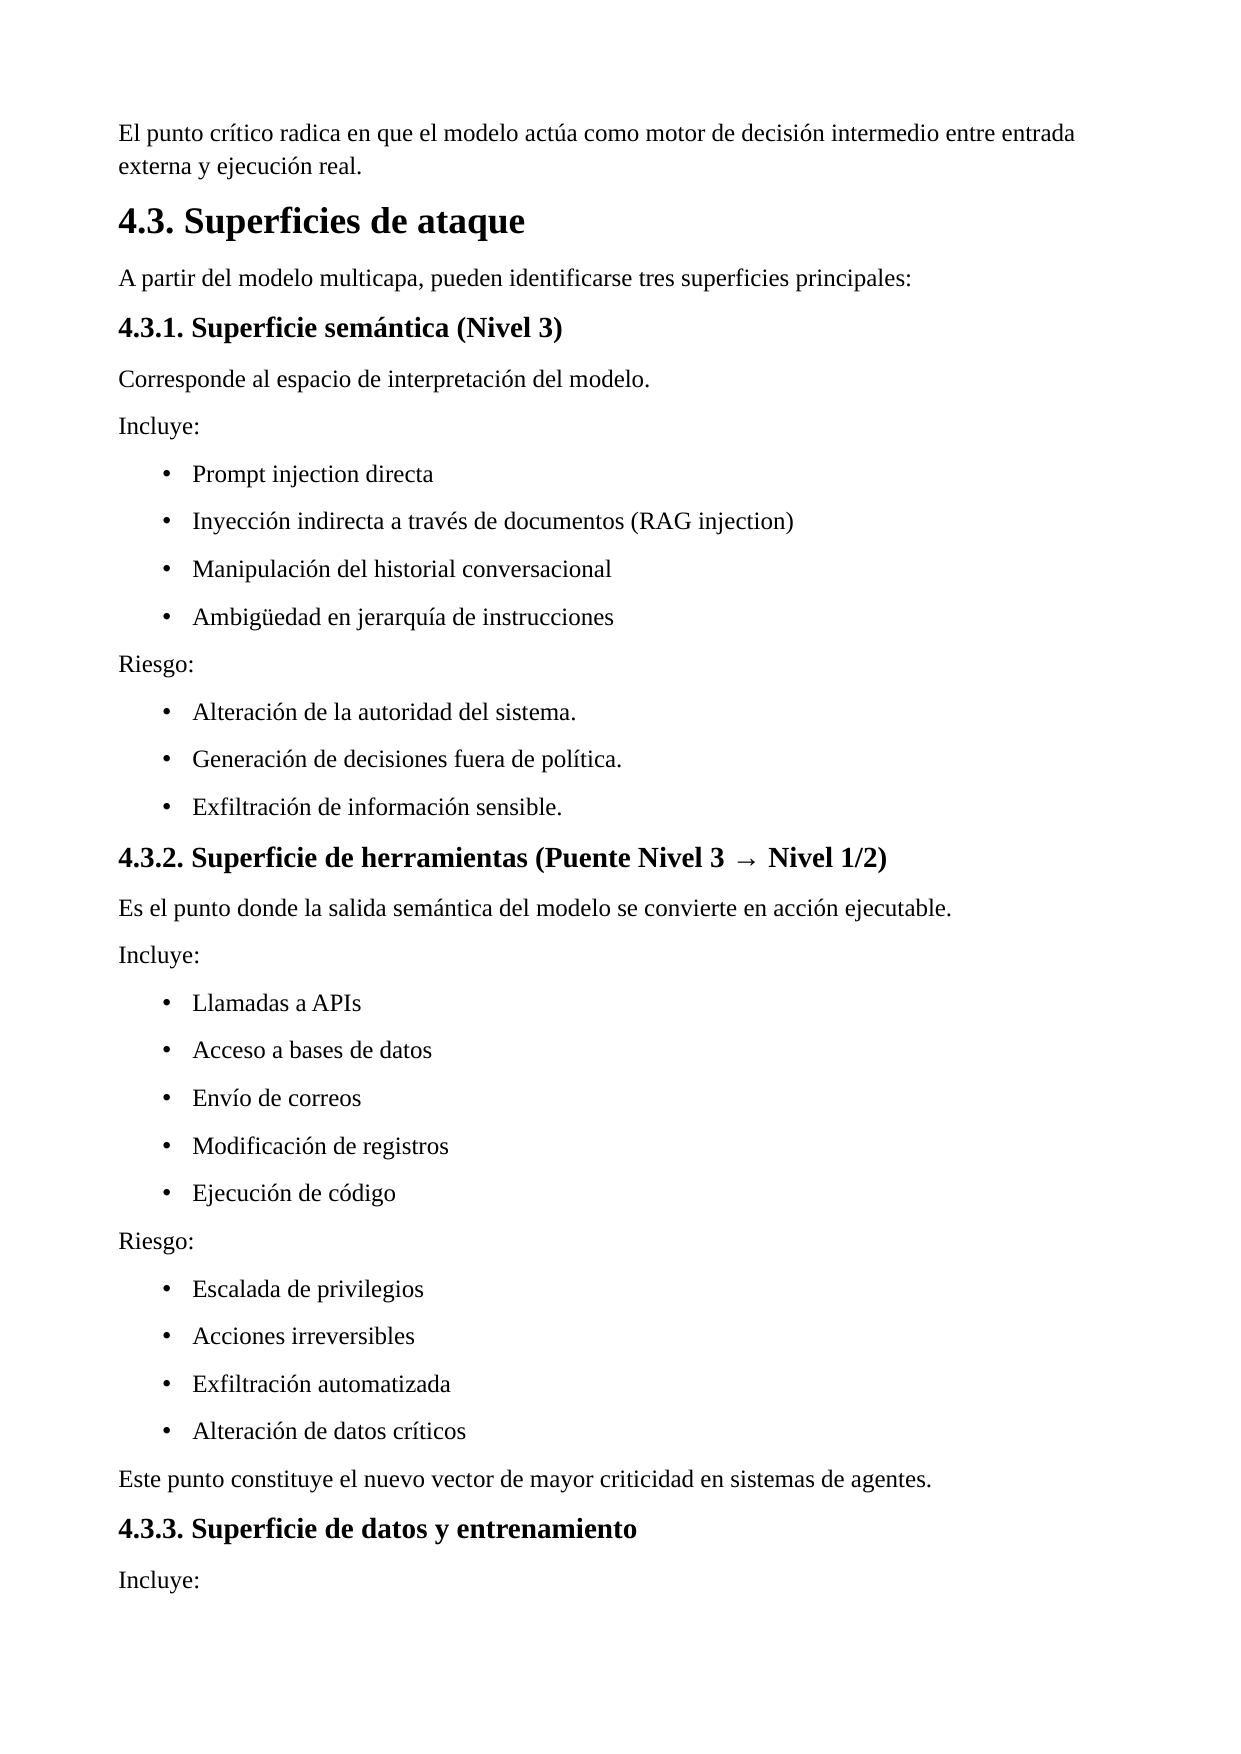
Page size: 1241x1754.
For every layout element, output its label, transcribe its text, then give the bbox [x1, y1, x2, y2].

text Es el punto donde la salida semántica del modelo se convierte en acción ejecutable. [118, 893, 1122, 922]
text Incluye: [118, 940, 1122, 969]
list Llamadas a APIs [162, 988, 1122, 1017]
list Alteración de datos críticos [162, 1416, 1122, 1445]
text Incluye: [118, 1565, 1122, 1593]
list Manipulación del historial conversacional [162, 554, 1122, 583]
subtitle 4.3.3. Superficie de datos y entrenamiento [118, 1512, 1122, 1545]
list Ambigüedad en jerarquía de instrucciones [162, 602, 1122, 630]
subtitle 4.3.2. Superficie de herramientas (Puente Nivel 3 → Nivel 1/2) [118, 840, 1122, 873]
list Exfiltración de información sensible. [162, 792, 1122, 821]
text Este punto constituye el nuevo vector de mayor criticidad en sistemas de agentes. [118, 1464, 1122, 1493]
list Modificación de registros [162, 1131, 1122, 1159]
list Envío de correos [162, 1083, 1122, 1112]
list Inyección indirecta a través de documentos (RAG injection) [162, 506, 1122, 535]
text Riesgo: [118, 649, 1122, 678]
list Exfiltración automatizada [162, 1369, 1122, 1398]
text A partir del modelo multicapa, pueden identificarse tres superficies principales: [118, 263, 1122, 292]
subtitle 4.3.1. Superficie semántica (Nivel 3) [118, 311, 1122, 344]
list Alteración de la autoridad del sistema. [162, 697, 1122, 726]
list Acciones irreversibles [162, 1321, 1122, 1350]
list Generación de decisiones fuera de política. [162, 744, 1122, 773]
list Acceso a bases de datos [162, 1036, 1122, 1064]
text El punto crítico radica en que el modelo actúa como motor de decisión intermedio entre entrada externa y ejecución real. [118, 118, 1122, 180]
list Prompt injection directa [162, 459, 1122, 488]
text Incluye: [118, 411, 1122, 440]
text Corresponde al espacio de interpretación del modelo. [118, 364, 1122, 392]
list Ejecución de código [162, 1178, 1122, 1207]
subtitle 4.3. Superficies de ataque [118, 199, 1122, 242]
list Escalada de privilegios [162, 1274, 1122, 1302]
text Riesgo: [118, 1226, 1122, 1255]
